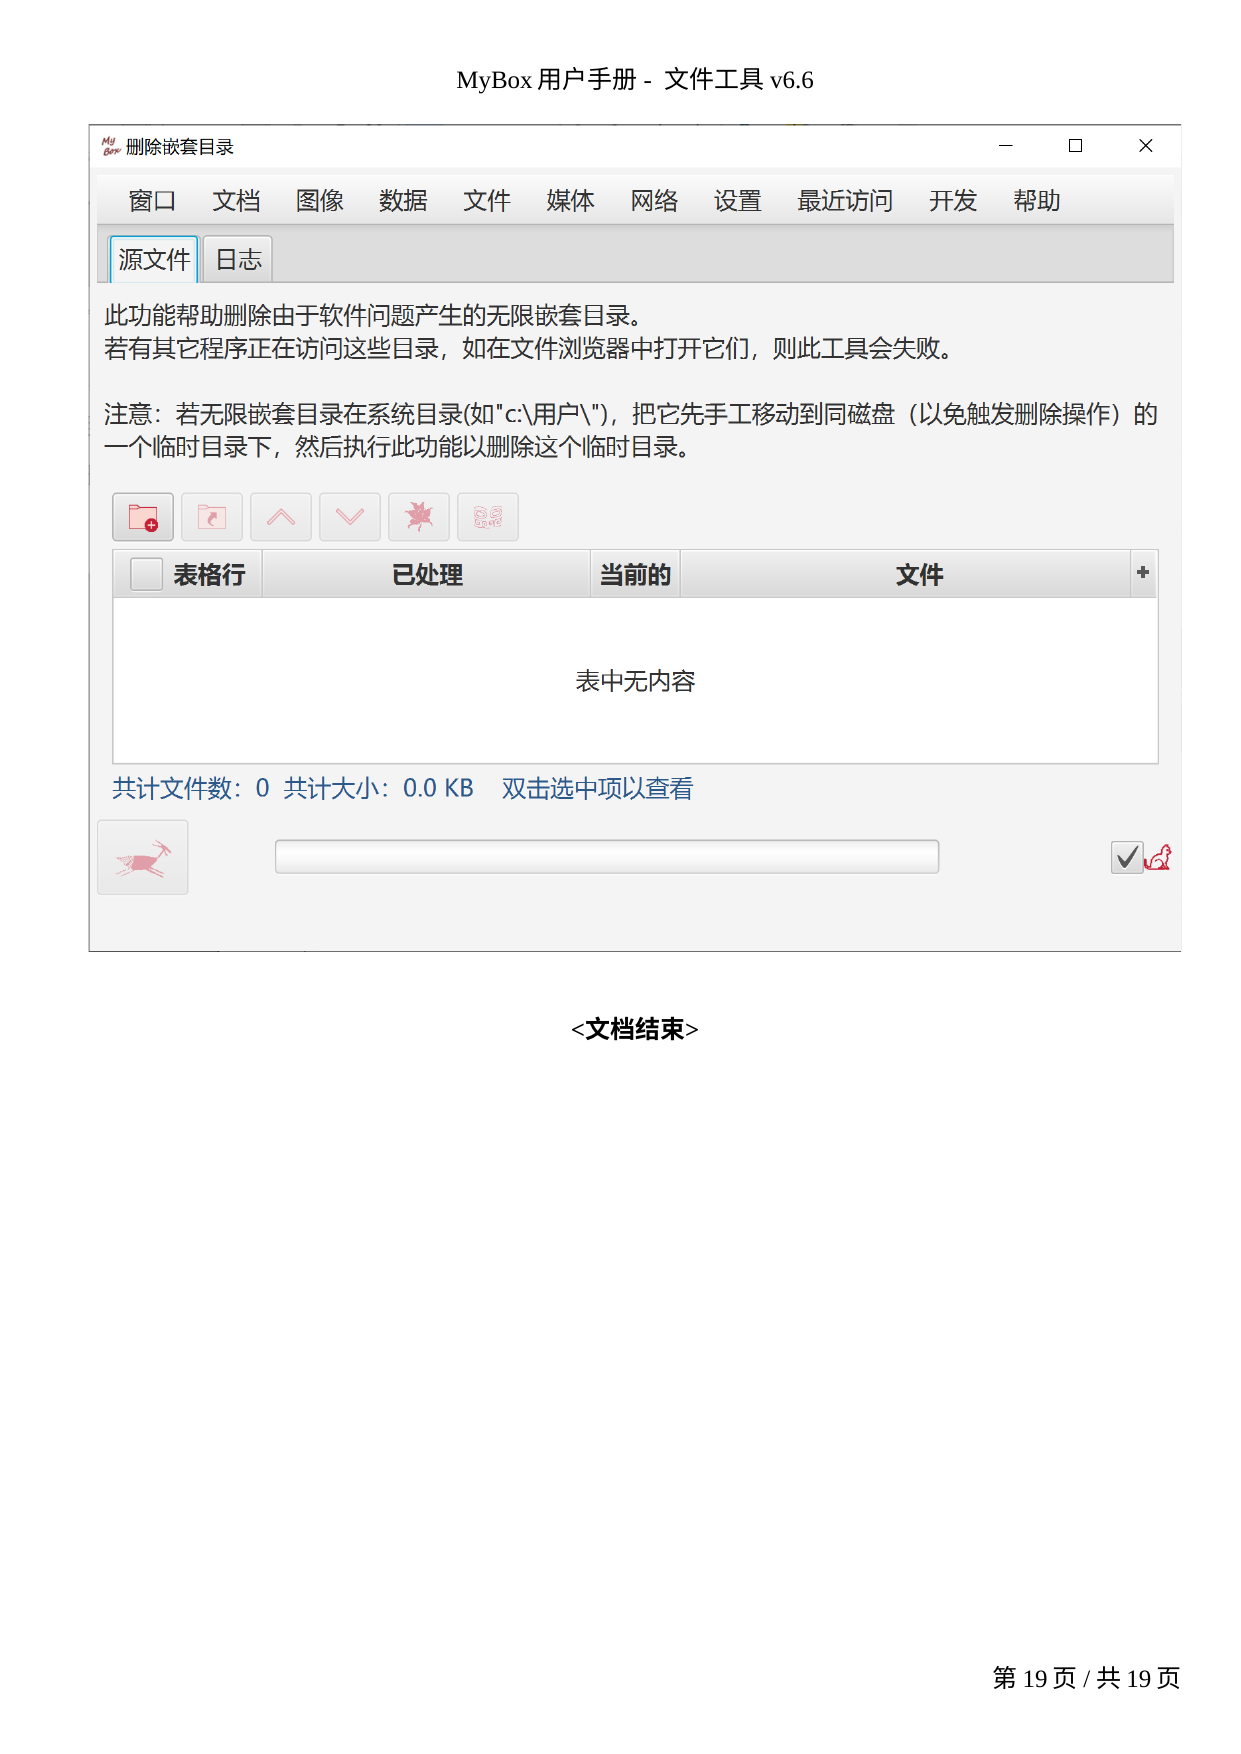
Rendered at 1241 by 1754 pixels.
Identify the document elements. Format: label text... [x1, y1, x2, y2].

text <文档结束> [88, 1009, 1181, 1045]
picture [88, 124, 1182, 952]
